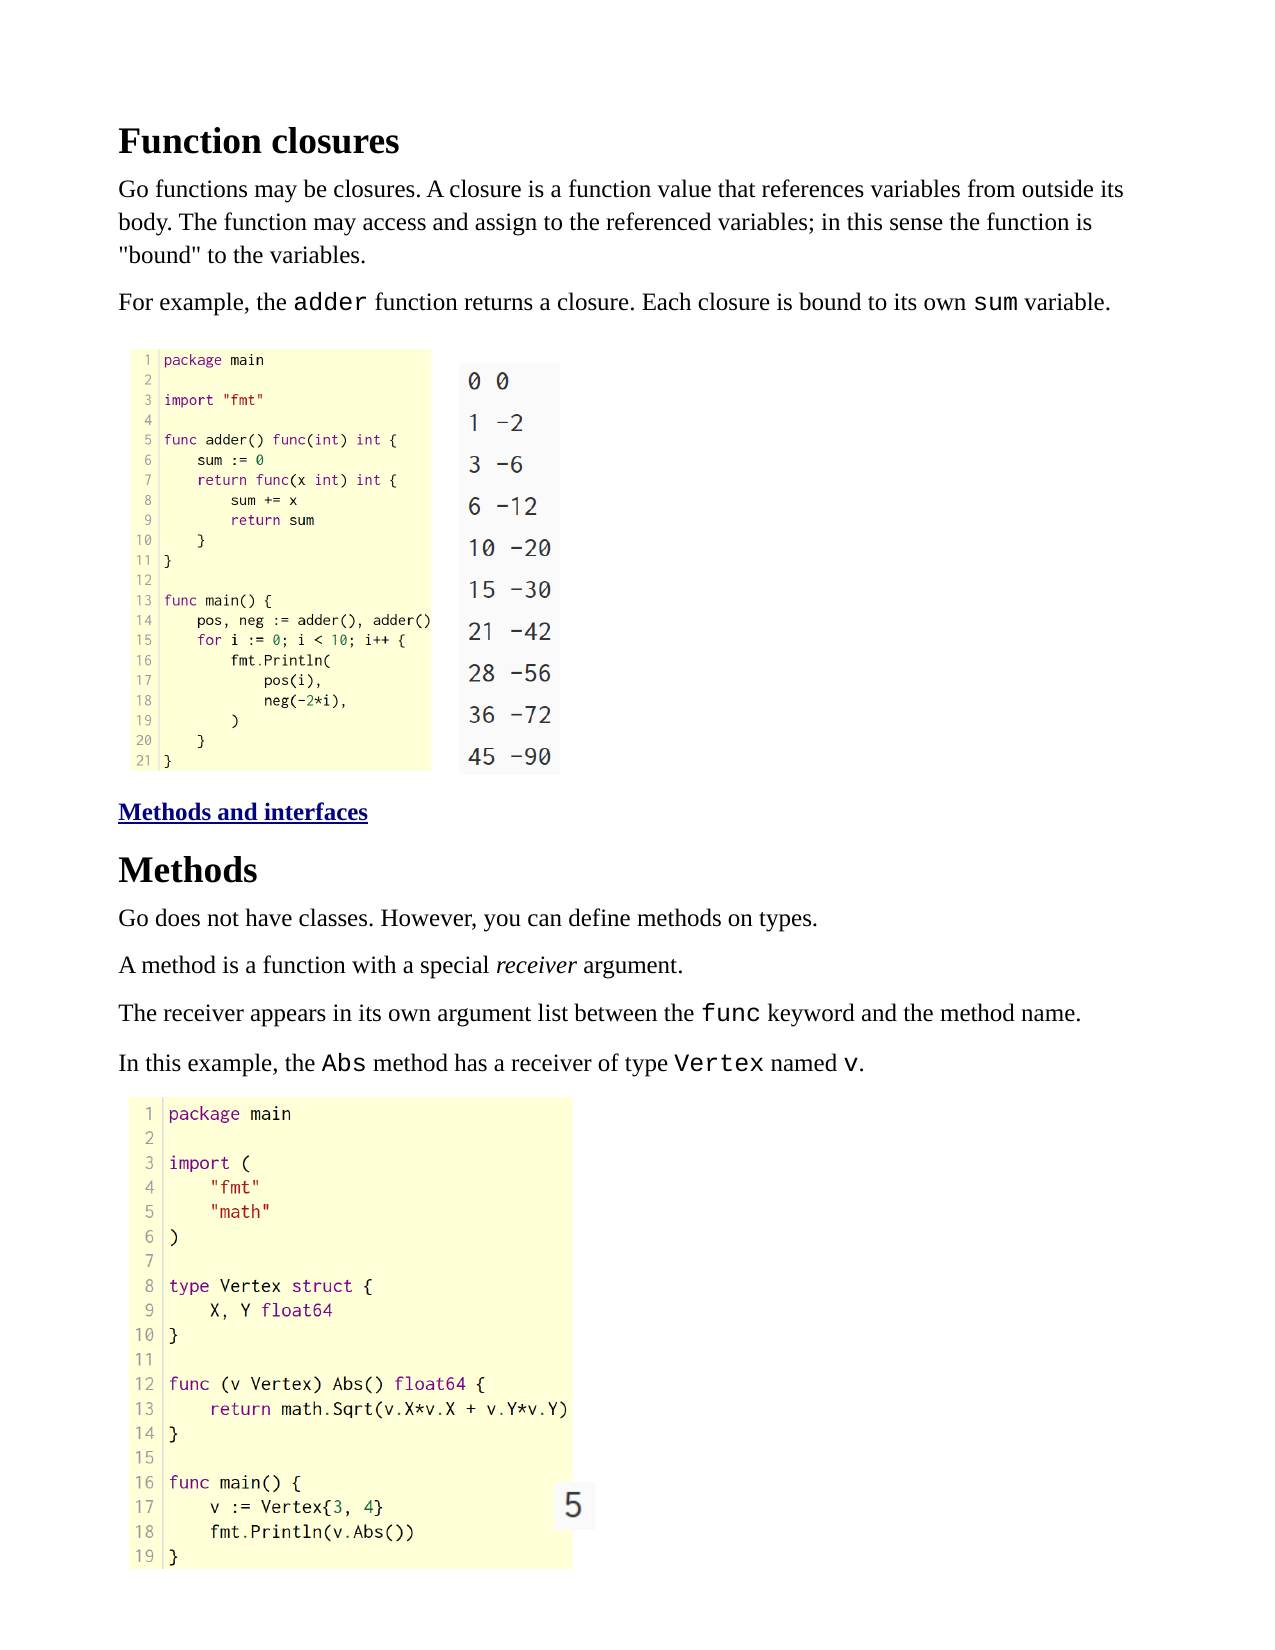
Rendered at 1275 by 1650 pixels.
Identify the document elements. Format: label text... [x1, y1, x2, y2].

text For example, the adder function returns a closure. Each closure is bound to its own sum variable. [118, 287, 1157, 318]
picture [459, 363, 561, 775]
subtitle Function closures [118, 118, 1157, 161]
text A method is a function with a special receiver argument. [118, 950, 1157, 979]
text Methods and interfaces [118, 797, 1157, 826]
text Go does not have classes. However, you can define methods on types. [118, 903, 1157, 931]
text In this example, the Abs method has a receiver of type Vertex named v. [118, 1048, 1157, 1079]
picture [128, 1097, 596, 1569]
text The receiver appears in its own argument list between the func keyword and the method name. [118, 998, 1157, 1029]
picture [130, 349, 432, 771]
subtitle Methods [118, 847, 1157, 890]
text Go functions may be closures. A closure is a function value that references variables from outside its body. The function may access and assign to the referenced variables; in this sense the function is "bound" to the variables. [118, 174, 1157, 268]
